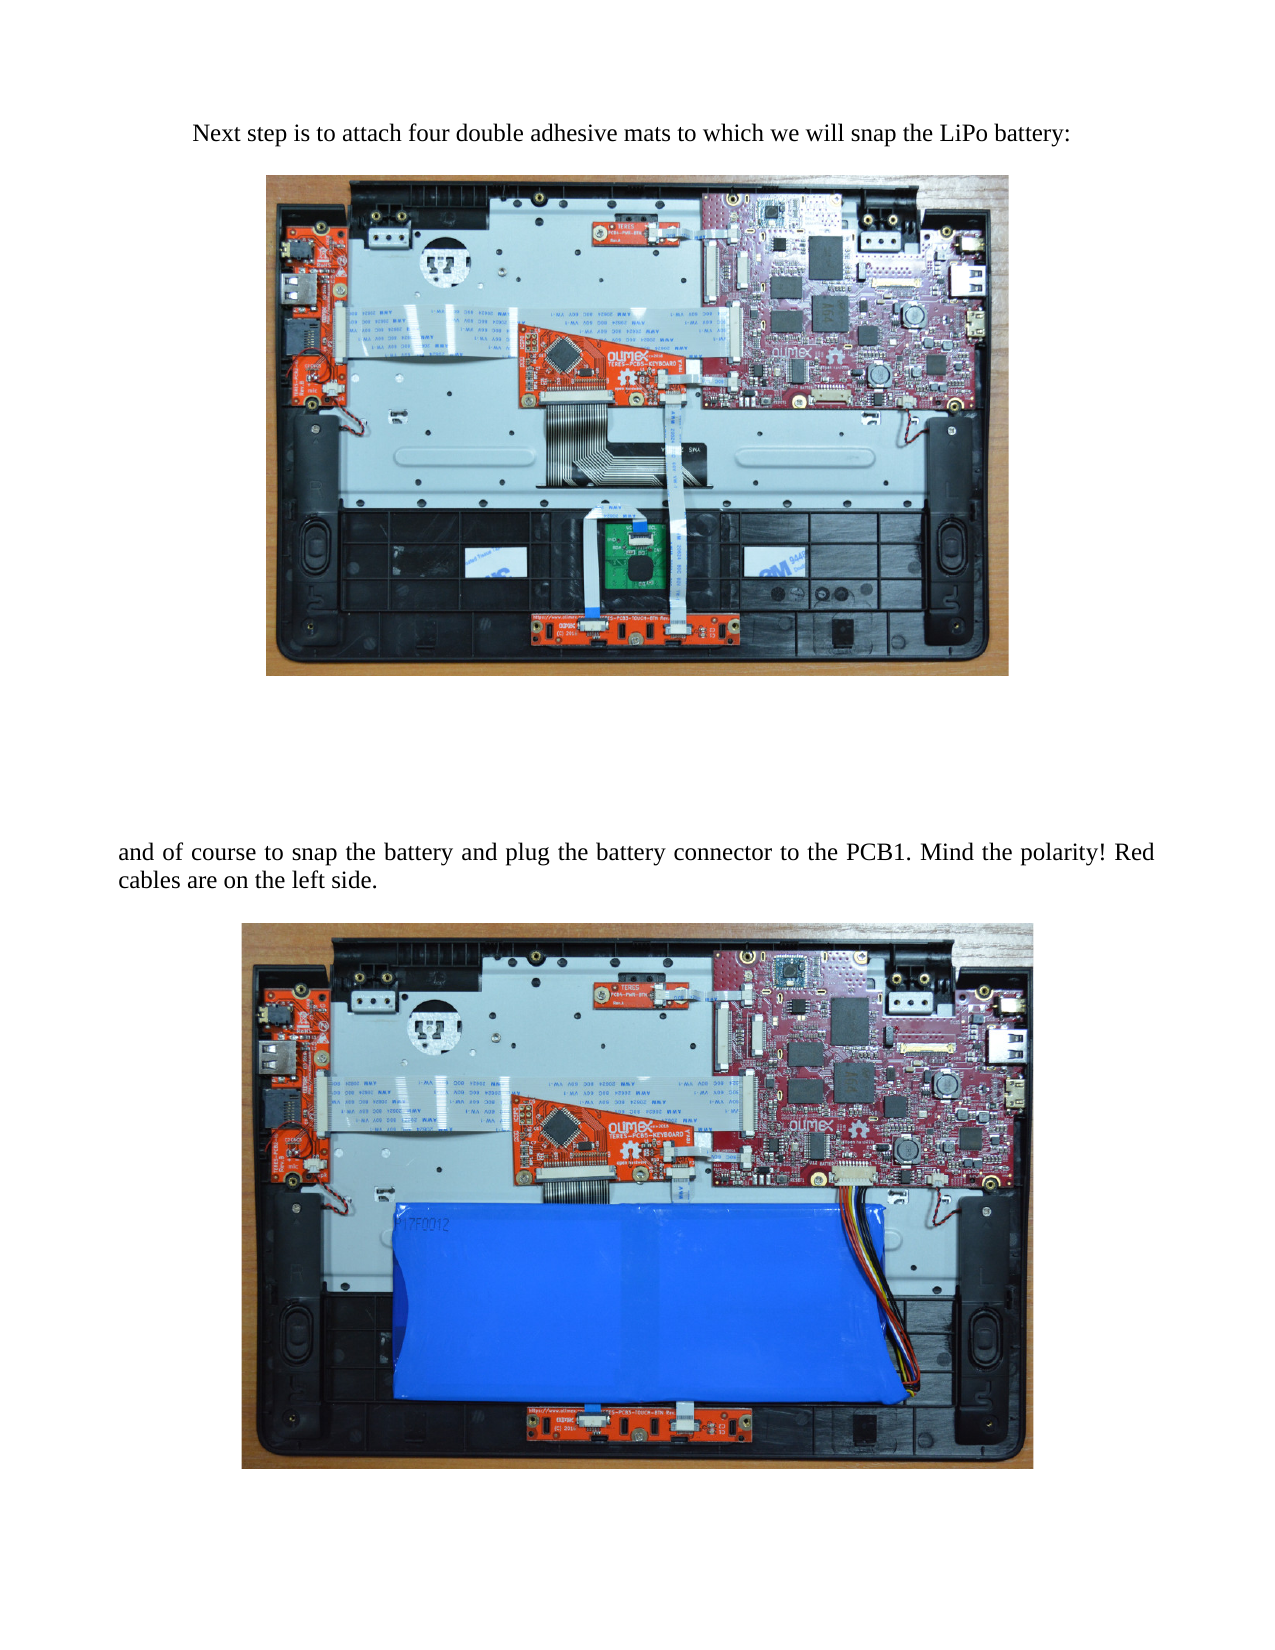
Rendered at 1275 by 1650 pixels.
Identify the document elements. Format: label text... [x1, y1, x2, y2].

text and of course to snap the battery and plug the battery connector to the PCB1. Mind the polarity! Red cables are on the left side. [118, 837, 1157, 894]
text Next step is to attach four double adhesive mats to which we will snap the LiPo battery: [118, 118, 1157, 147]
picture [266, 175, 1009, 676]
picture [241, 923, 1034, 1469]
